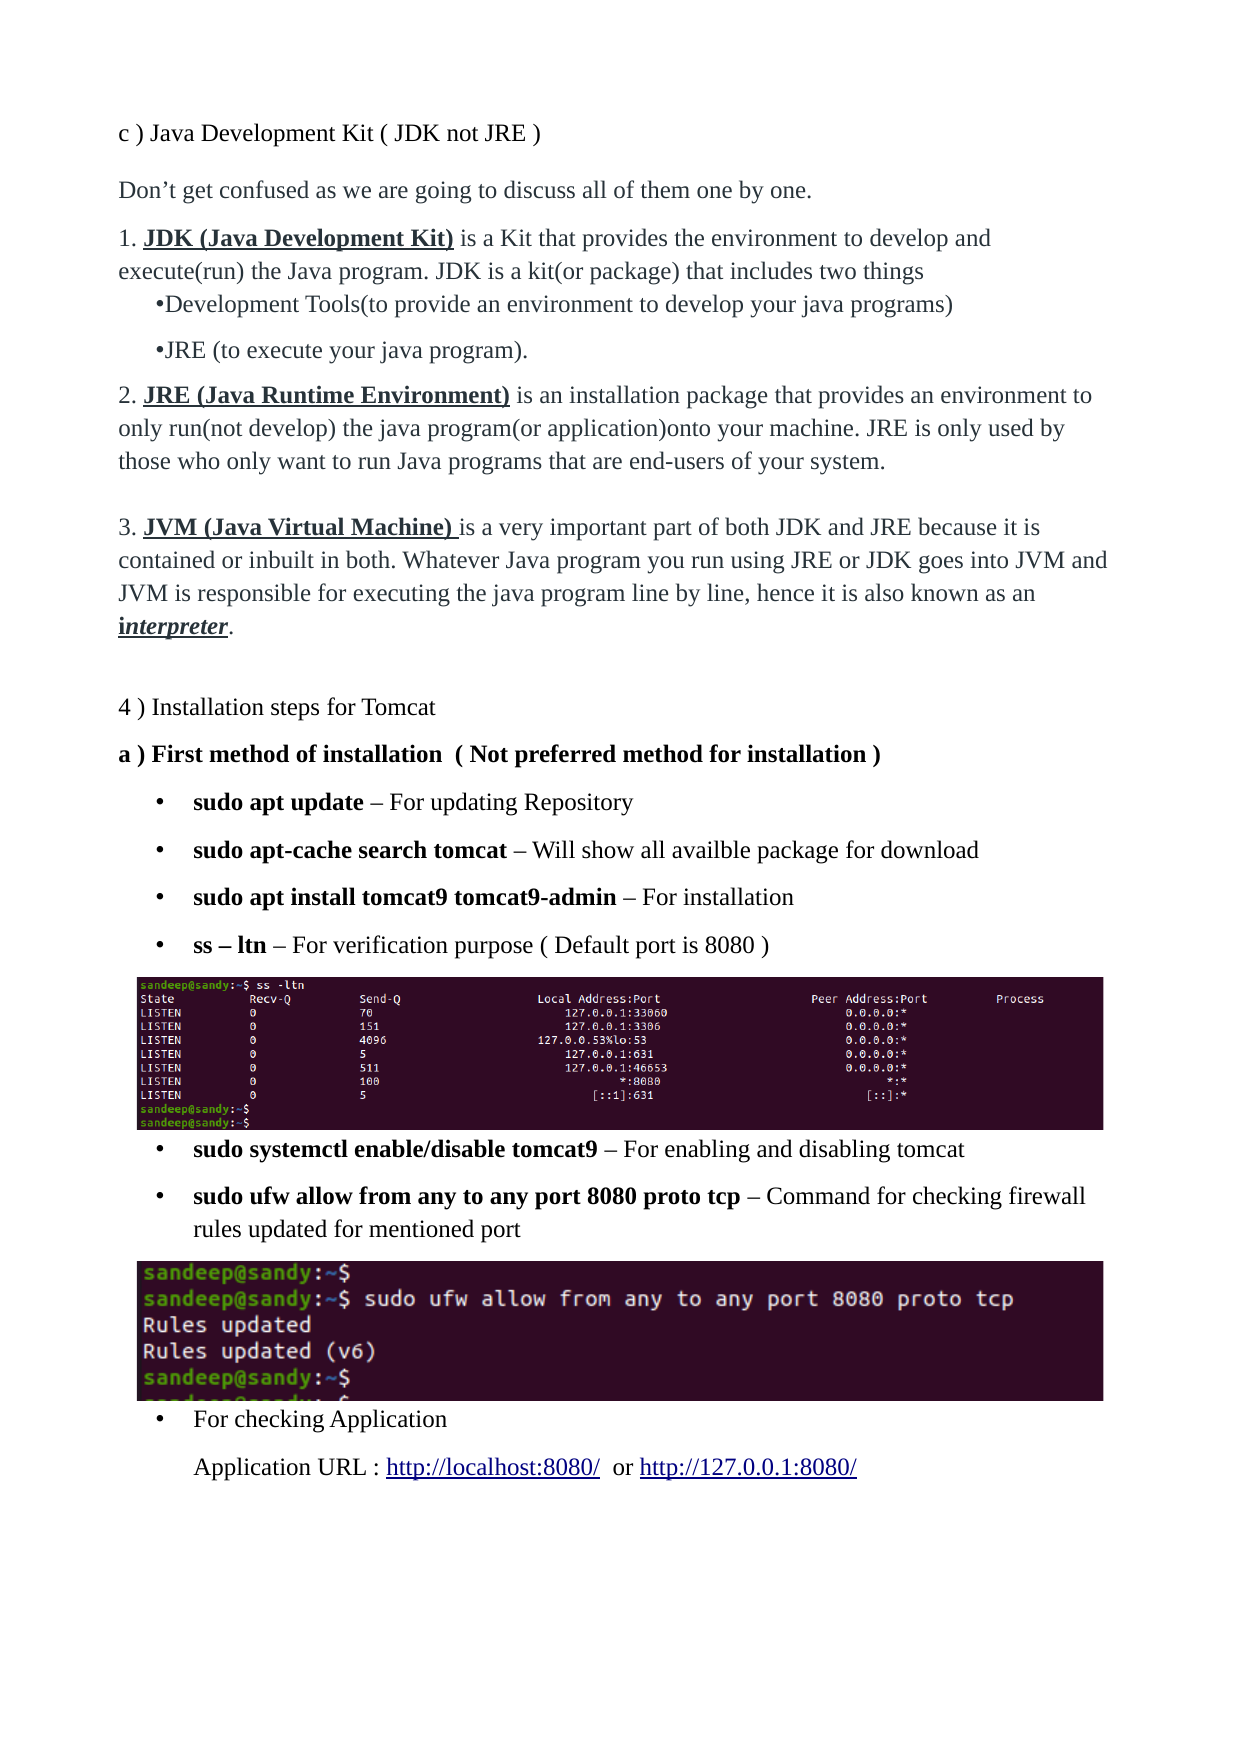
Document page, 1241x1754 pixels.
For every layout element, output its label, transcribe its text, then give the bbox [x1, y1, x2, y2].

list Application URL : http://localhost:8080/ or http://127.0.0.1:8080/ [156, 1452, 1122, 1481]
list JRE (to execute your java program). [156, 335, 1122, 363]
text 2. JRE (Java Runtime Environment) is an installation package that provides an environment to only run(not develop) the java program(or application)onto your machine. JRE is only used by those who only want to run Java programs that are end-users of your system. [118, 380, 1122, 508]
list sudo ufw allow from any to any port 8080 proto tcp – Command for checking firewall rules updated for mentioned port [156, 1181, 1122, 1243]
text Don’t get confused as we are going to discuss all of them one by one. [118, 176, 1122, 204]
list sudo apt update – For updating Repository [156, 787, 1122, 816]
list sudo apt-cache search tomcat – Will show all availble package for download [156, 835, 1122, 863]
text a ) First method of installation ( Not preferred method for installation ) [118, 739, 1122, 768]
text c ) Java Development Kit ( JDK not JRE ) [118, 118, 1122, 147]
list ss – ltn – For verification purpose ( Default port is 8080 ) [156, 930, 1122, 959]
list sudo systemctl enable/disable tomcat9 – For enabling and disabling tomcat [156, 977, 1122, 1162]
text 3. JVM (Java Virtual Machine) is a very important part of both JDK and JRE because it is contained or inbuilt in both. Whatever Java program you run using JRE or JDK goes into JVM and JVM is responsible for executing the java program line by line, hence it is also known as an interpreter. [118, 512, 1122, 640]
text 1. JDK (Java Development Kit) is a Kit that provides the environment to develop and execute(run) the Java program. JDK is a kit(or package) that includes two things [118, 223, 1122, 285]
list Development Tools(to provide an environment to develop your java programs) [156, 289, 1122, 318]
list sudo apt install tomcat9 tomcat9-admin – For installation [156, 882, 1122, 911]
list For checking Application [156, 1262, 1122, 1433]
text 4 ) Installation steps for Tomcat [118, 692, 1122, 721]
picture [136, 1261, 1104, 1401]
picture [136, 977, 1104, 1130]
